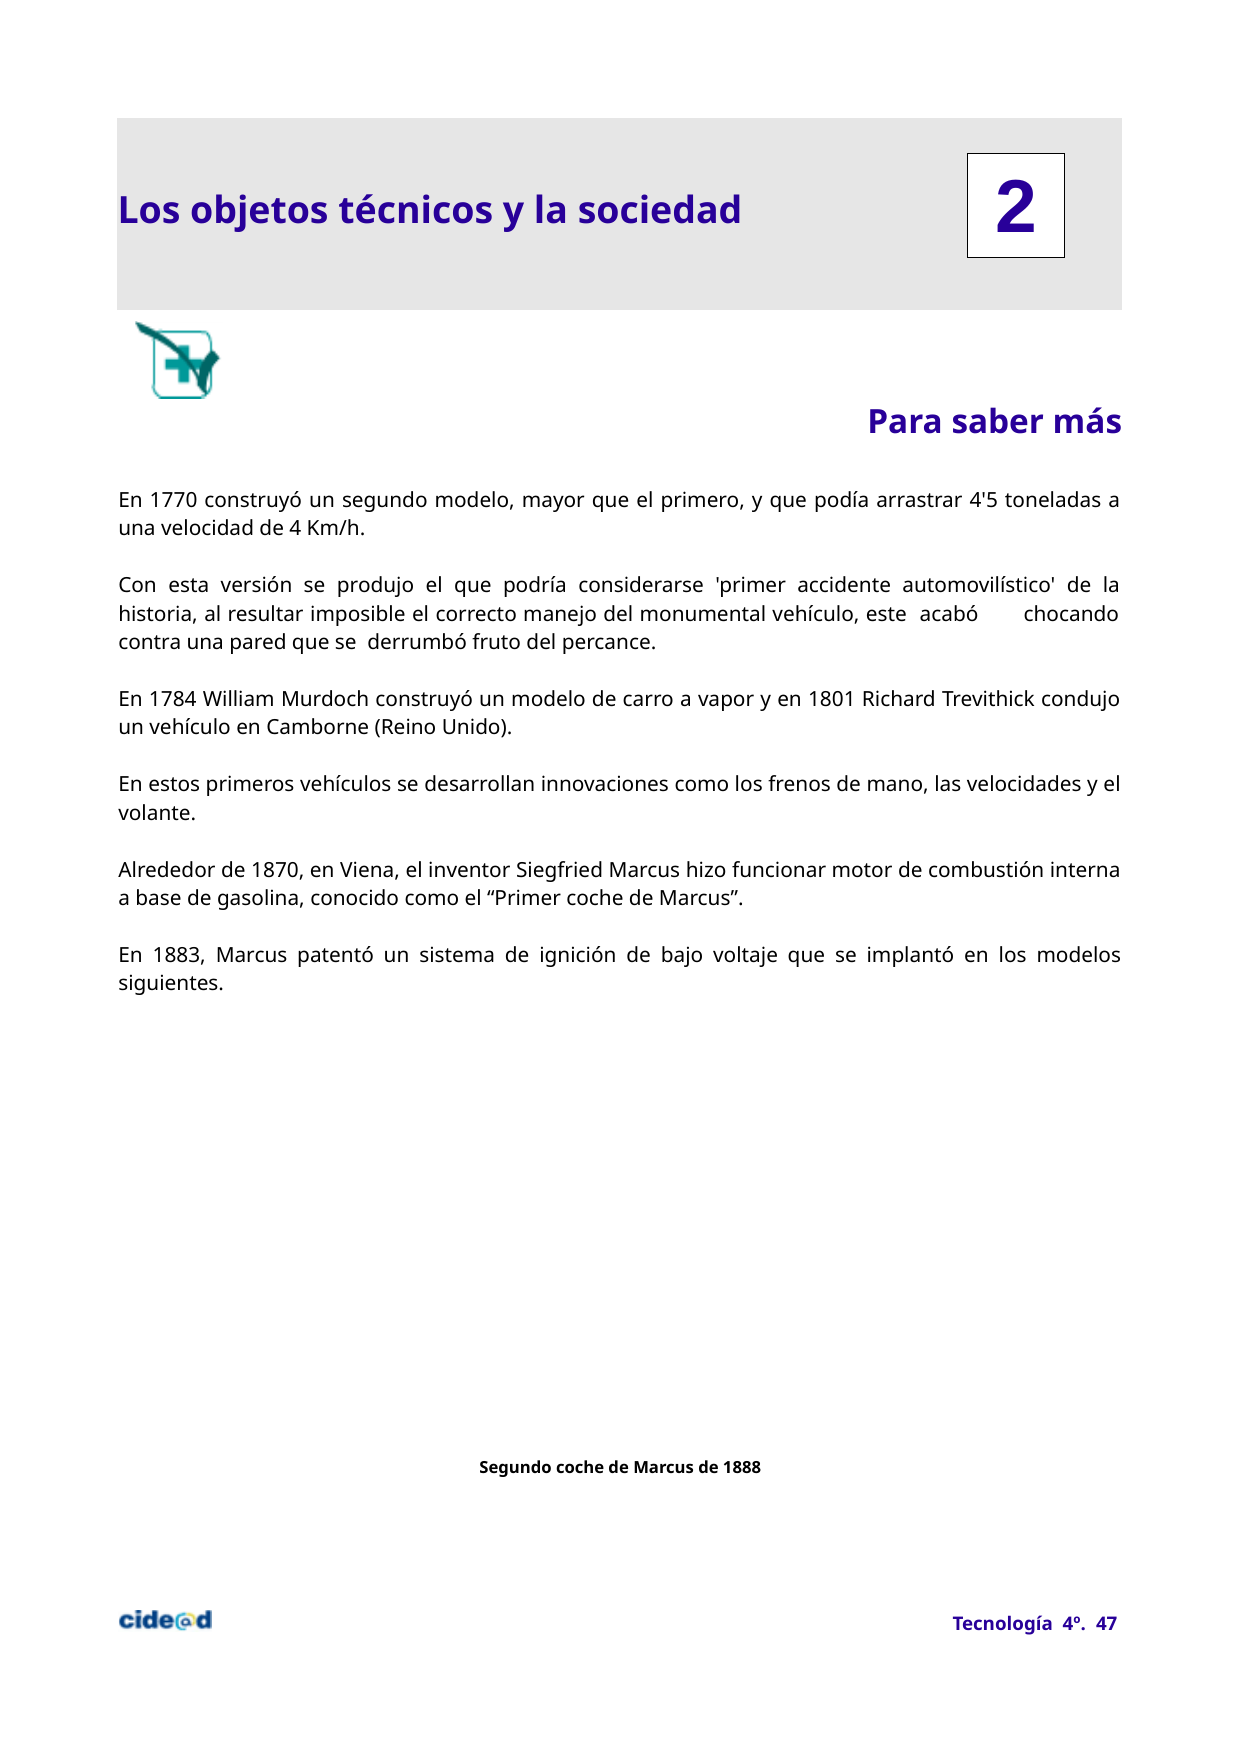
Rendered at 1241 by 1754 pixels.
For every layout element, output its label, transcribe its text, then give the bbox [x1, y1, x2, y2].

picture [118, 1610, 212, 1632]
text En estos primeros vehículos se desarrollan innovaciones como los frenos de mano, las velocidades y el volante. [118, 769, 1122, 826]
text Alrededor de 1870, en Viena, el inventor Siegfried Marcus hizo funcionar motor de combustión interna a base de gasolina, conocido como el “Primer coche de Marcus”. [118, 855, 1122, 912]
text En 1770 construyó un segundo modelo, mayor que el primero, y que podía arrastrar 4'5 toneladas a una velocidad de 4 Km/h. [118, 485, 1122, 542]
text Para saber más [118, 310, 1122, 444]
text En 1784 William Murdoch construyó un modelo de carro a vapor y en 1801 Richard Trevithick condujo un vehículo en Camborne (Reino Unido). [118, 684, 1122, 741]
text En 1883, Marcus patentó un sistema de ignición de bajo voltaje que se implantó en los modelos siguientes. [118, 940, 1122, 997]
table_header Los objetos técnicos y la sociedad [117, 118, 1122, 310]
text Con esta versión se produjo el que podría considerarse 'primer accidente automovilístico' de la historia, al resultar imposible el correcto manejo del monumental vehículo, este acabó chocando contra una pared que se derrumbó fruto del percance. [118, 570, 1122, 656]
text Segundo coche de Marcus de 1888 [118, 1026, 1122, 1478]
picture [134, 321, 223, 399]
